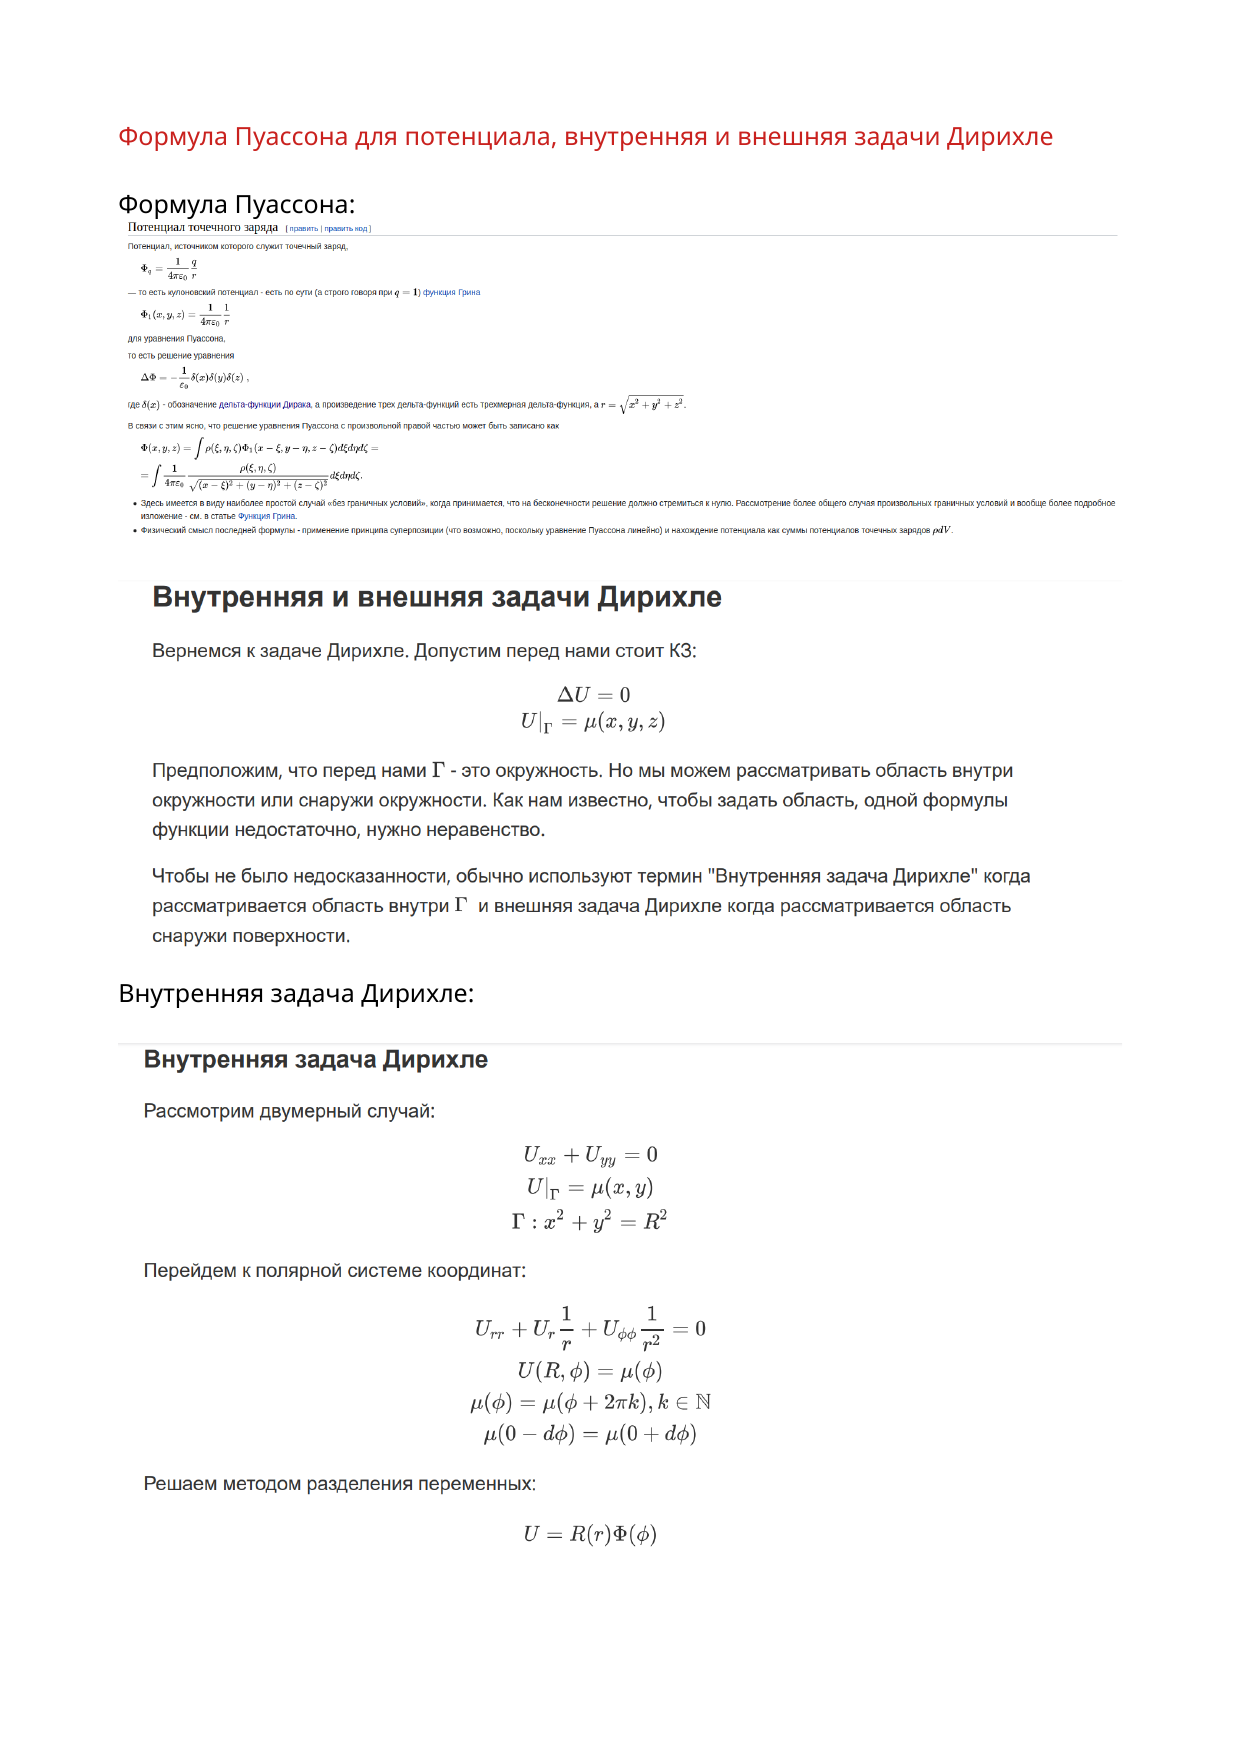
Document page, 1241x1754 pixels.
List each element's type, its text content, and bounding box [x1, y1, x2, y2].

text Внутренняя задача Дирихле: [118, 976, 1122, 1009]
picture [118, 580, 1123, 976]
text Формула Пуассона: [118, 186, 1122, 220]
picture [118, 1043, 1123, 1569]
picture [118, 220, 1123, 547]
text Формула Пуассона для потенциала, внутренняя и внешняя задачи Дирихле [118, 118, 1122, 152]
